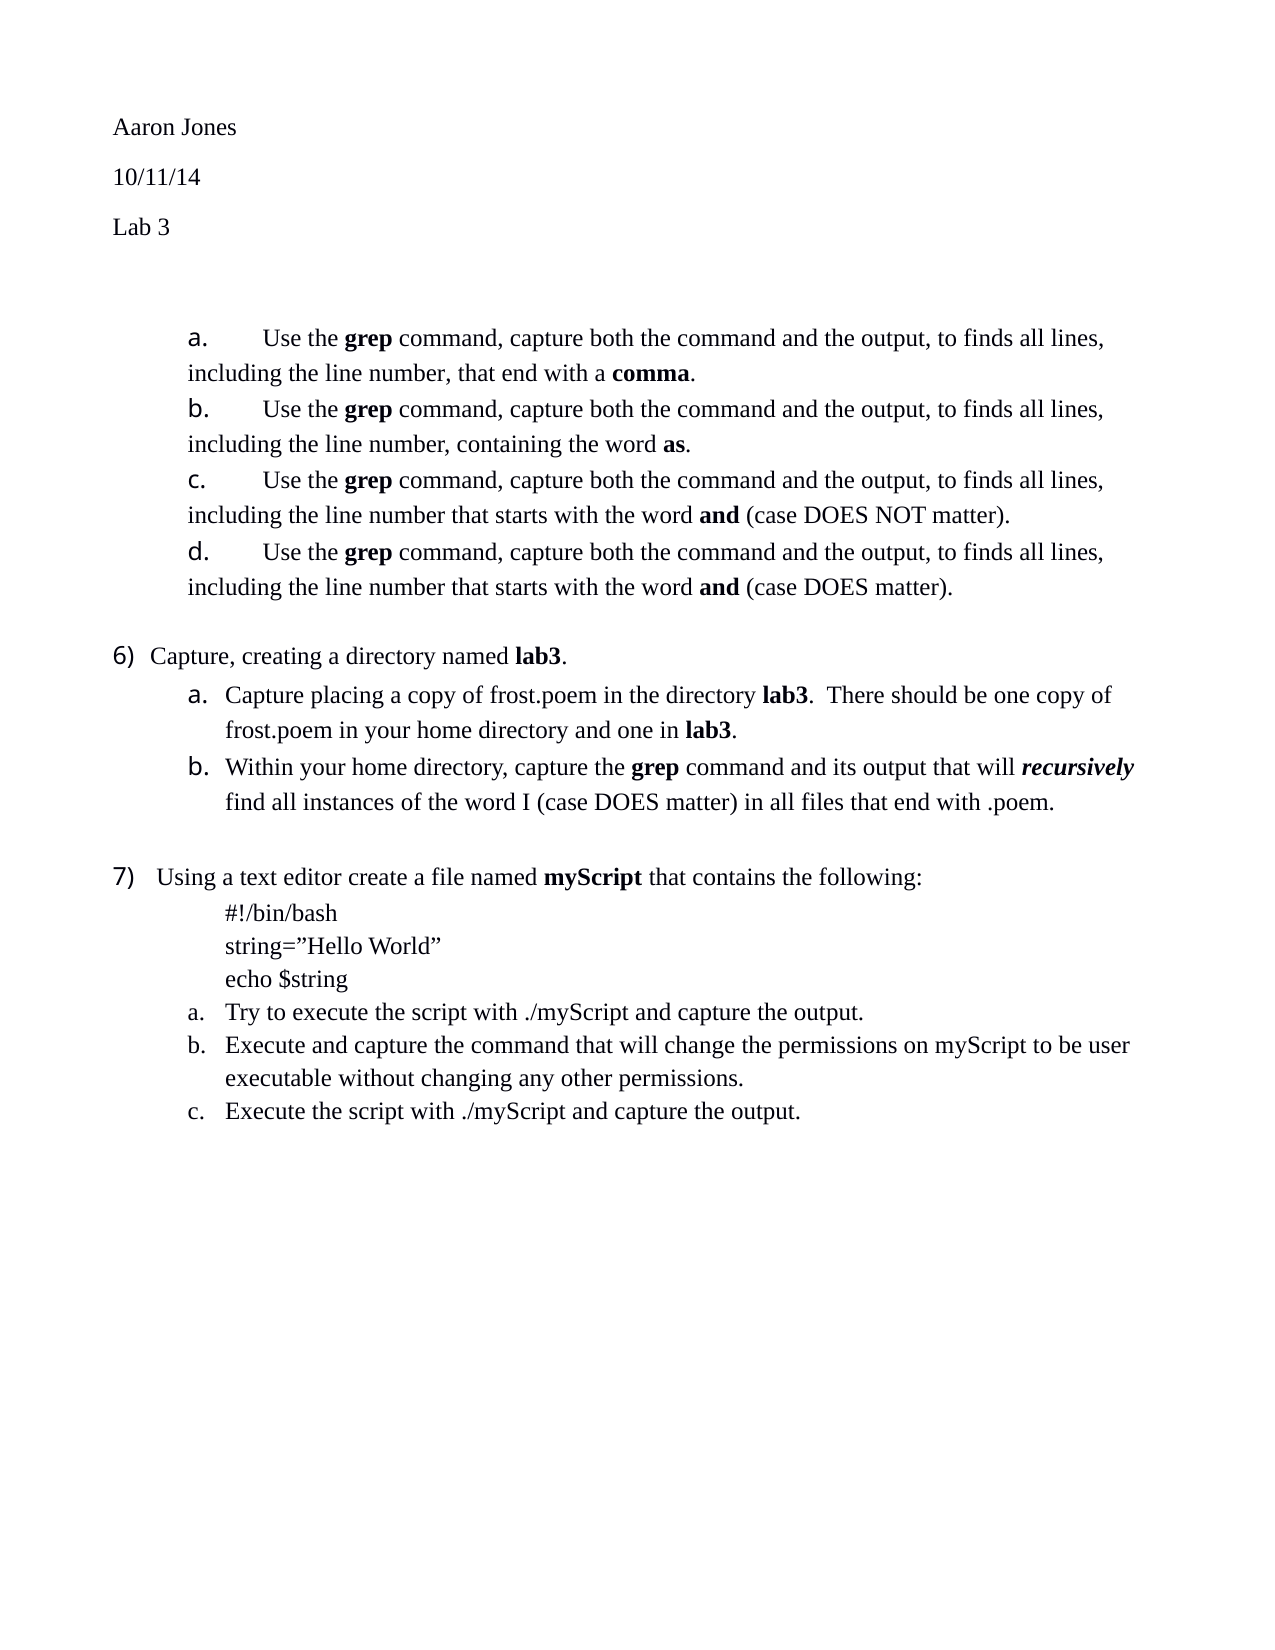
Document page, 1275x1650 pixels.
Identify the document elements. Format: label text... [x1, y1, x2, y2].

list Capture placing a copy of frost.poem in the directory lab3. There should be one copy of frost.poem in your home directory and one in lab3. [187, 677, 1162, 744]
list Using a text editor create a file named myScript that contains the following: [112, 859, 1162, 893]
list Use the grep command, capture both the command and the output, to finds all lines, including the line number that starts with the word and (case DOES matter). [187, 533, 1162, 601]
list Use the grep command, capture both the command and the output, to finds all lines, including the line number that starts with the word and (case DOES NOT matter). [187, 462, 1162, 529]
list Execute and capture the command that will change the permissions on myScript to be user executable without changing any other permissions. [187, 1030, 1162, 1092]
list Try to execute the script with ./myScript and capture the output. [187, 997, 1162, 1026]
list Use the grep command, capture both the command and the output, to finds all lines, including the line number, that end with a comma. [187, 319, 1162, 387]
list Use the grep command, capture both the command and the output, to finds all lines, including the line number, containing the word as. [187, 391, 1162, 458]
list Execute the script with ./myScript and capture the output. [187, 1096, 1162, 1125]
list Within your home directory, capture the grep command and its output that will recursively find all instances of the word I (case DOES matter) in all files that end with .poem. [187, 748, 1162, 816]
text #!/bin/bash string=”Hello World” echo $string [225, 898, 1162, 993]
list Capture, creating a directory named lab3. [112, 638, 1162, 672]
